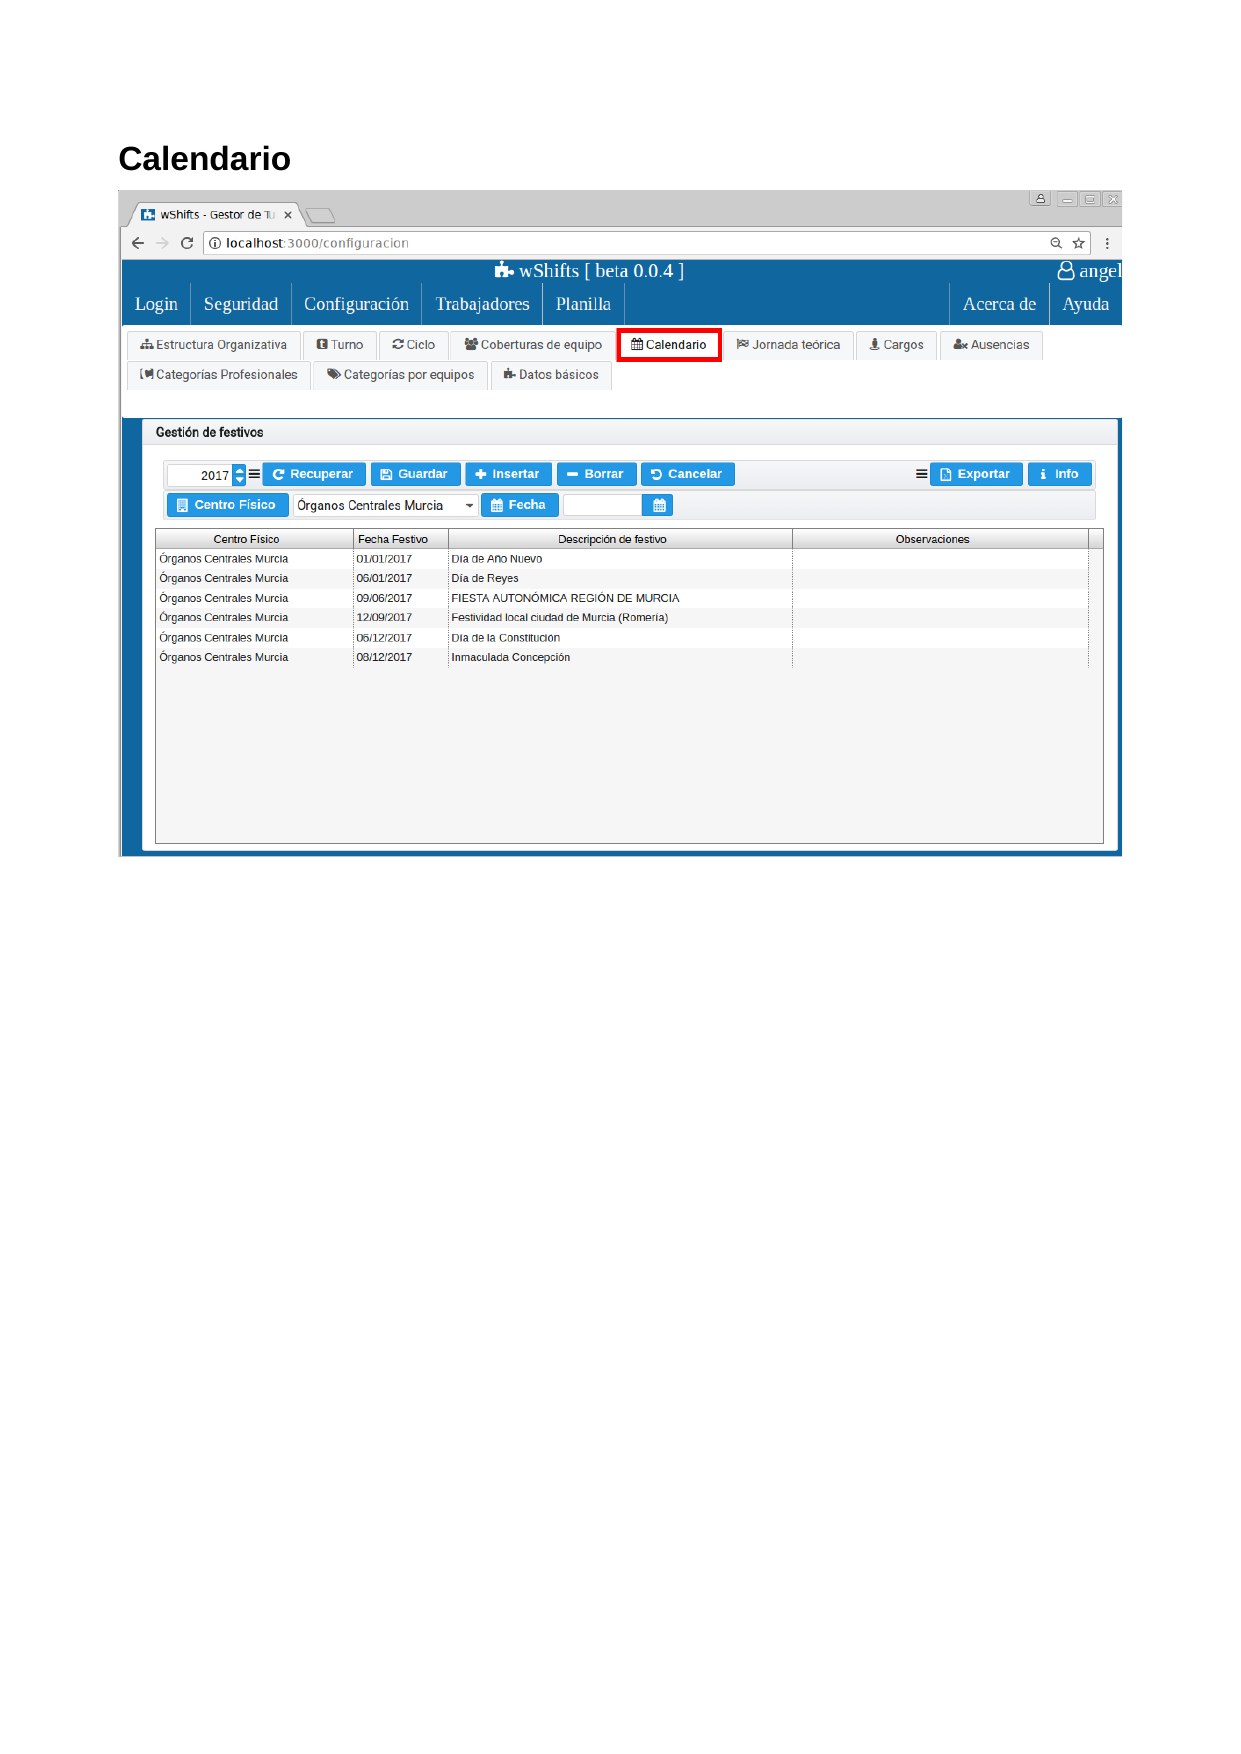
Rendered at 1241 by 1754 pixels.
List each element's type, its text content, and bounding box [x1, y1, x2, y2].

subtitle Calendario [118, 139, 1122, 178]
picture [118, 190, 1123, 857]
